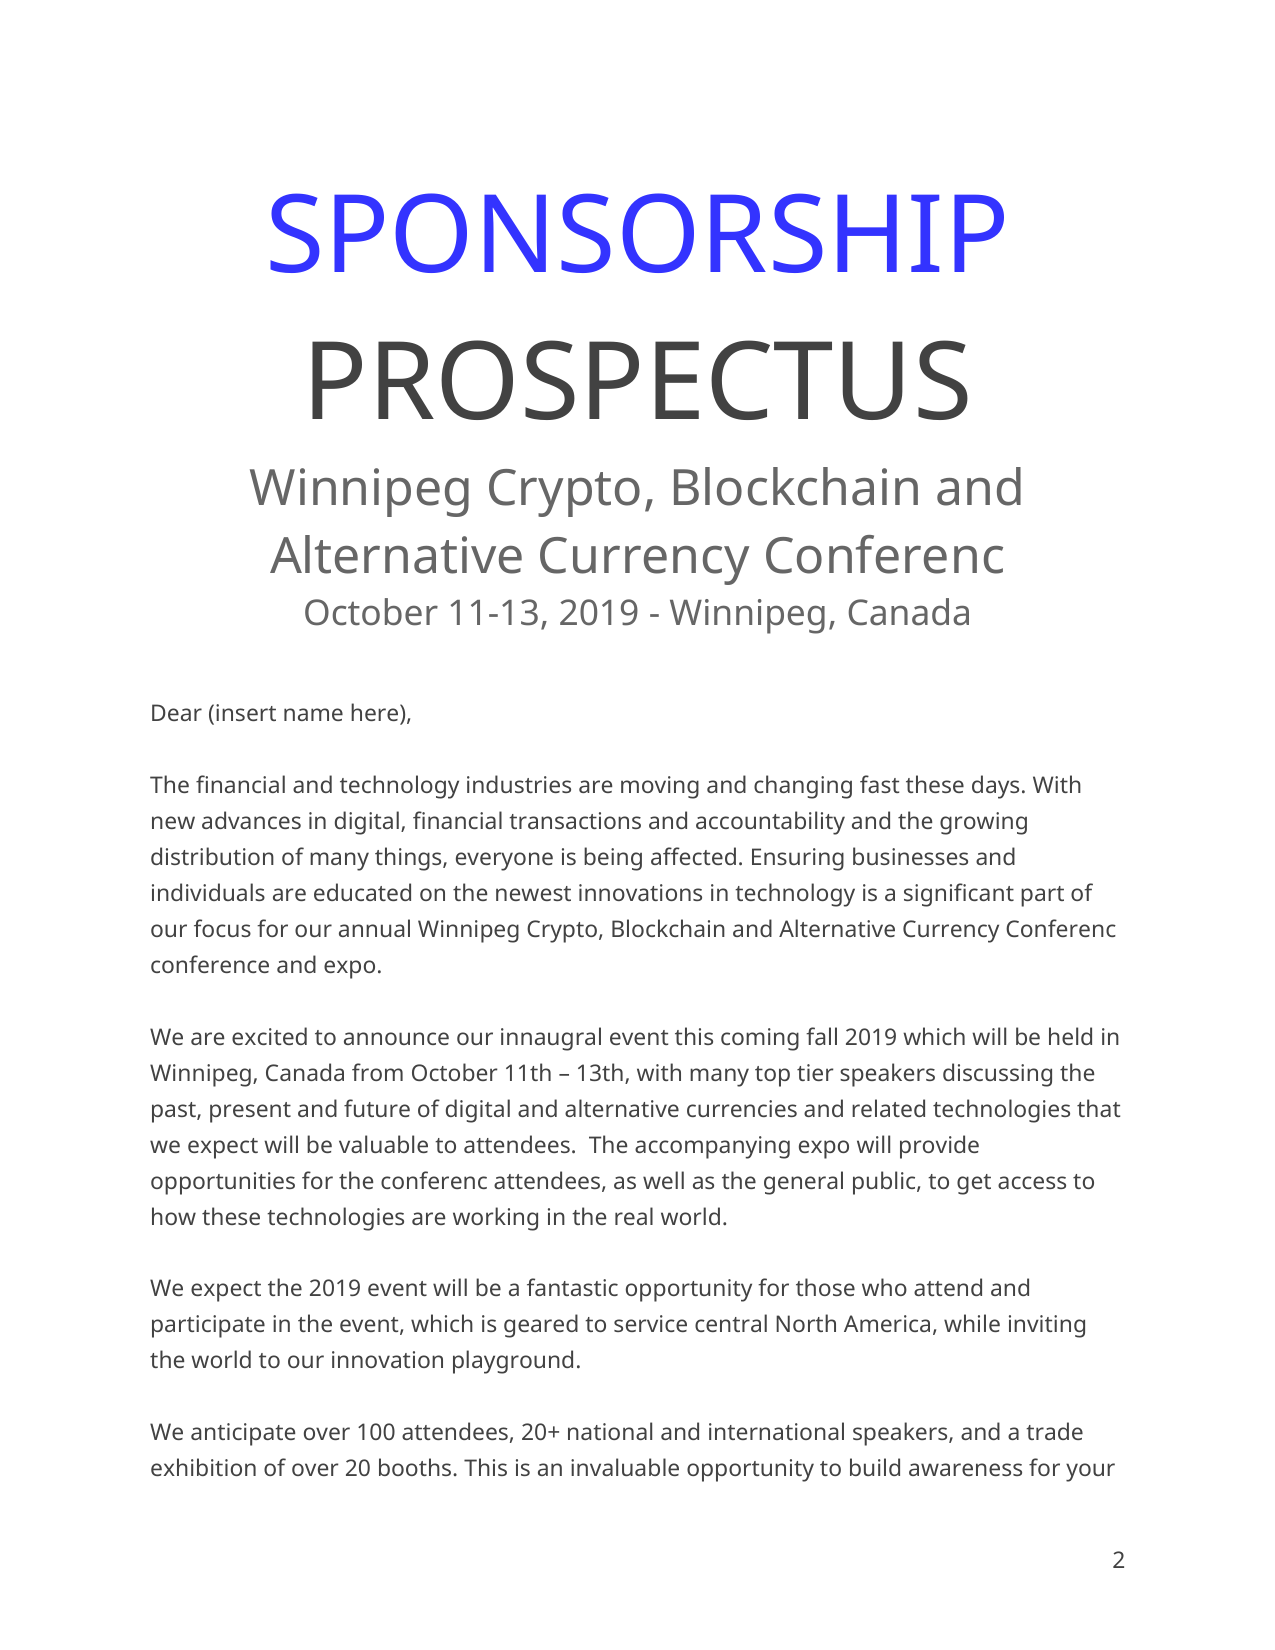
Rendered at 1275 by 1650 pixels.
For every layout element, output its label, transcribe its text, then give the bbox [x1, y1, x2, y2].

text We anticipate over 100 attendees, 20+ national and international speakers, and a trade exhibition of over 20 booths. This is an invaluable opportunity to build awareness for your [150, 1416, 1125, 1483]
text The financial and technology industries are moving and changing fast these days. With new advances in digital, financial transactions and accountability and the growing distribution of many things, everyone is being affected. Ensuring businesses and individuals are educated on the newest innovations in technology is a significant part of our focus for our annual Winnipeg Crypto, Blockchain and Alternative Currency Conferenc conference and expo. [150, 769, 1125, 980]
subtitle Winnipeg Crypto, Blockchain and Alternative Currency Conferenc October 11-13, 2019 - Winnipeg, Canada [150, 451, 1125, 636]
title SPONSORSHIP PROSPECTUS [150, 156, 1125, 451]
text Dear (insert name here), [150, 697, 1125, 729]
text We expect the 2019 event will be a fantastic opportunity for those who attend and participate in the event, which is geared to service central North America, while inviting the world to our innovation playground. [150, 1272, 1125, 1376]
text We are excited to announce our innaugral event this coming fall 2019 which will be held in Winnipeg, Canada from October 11th – 13th, with many top tier speakers discussing the past, present and future of digital and alternative currencies and related technologies that we expect will be valuable to attendees. The accompanying expo will provide opportunities for the conferenc attendees, as well as the general public, to get access to how these technologies are working in the real world. [150, 1021, 1125, 1232]
